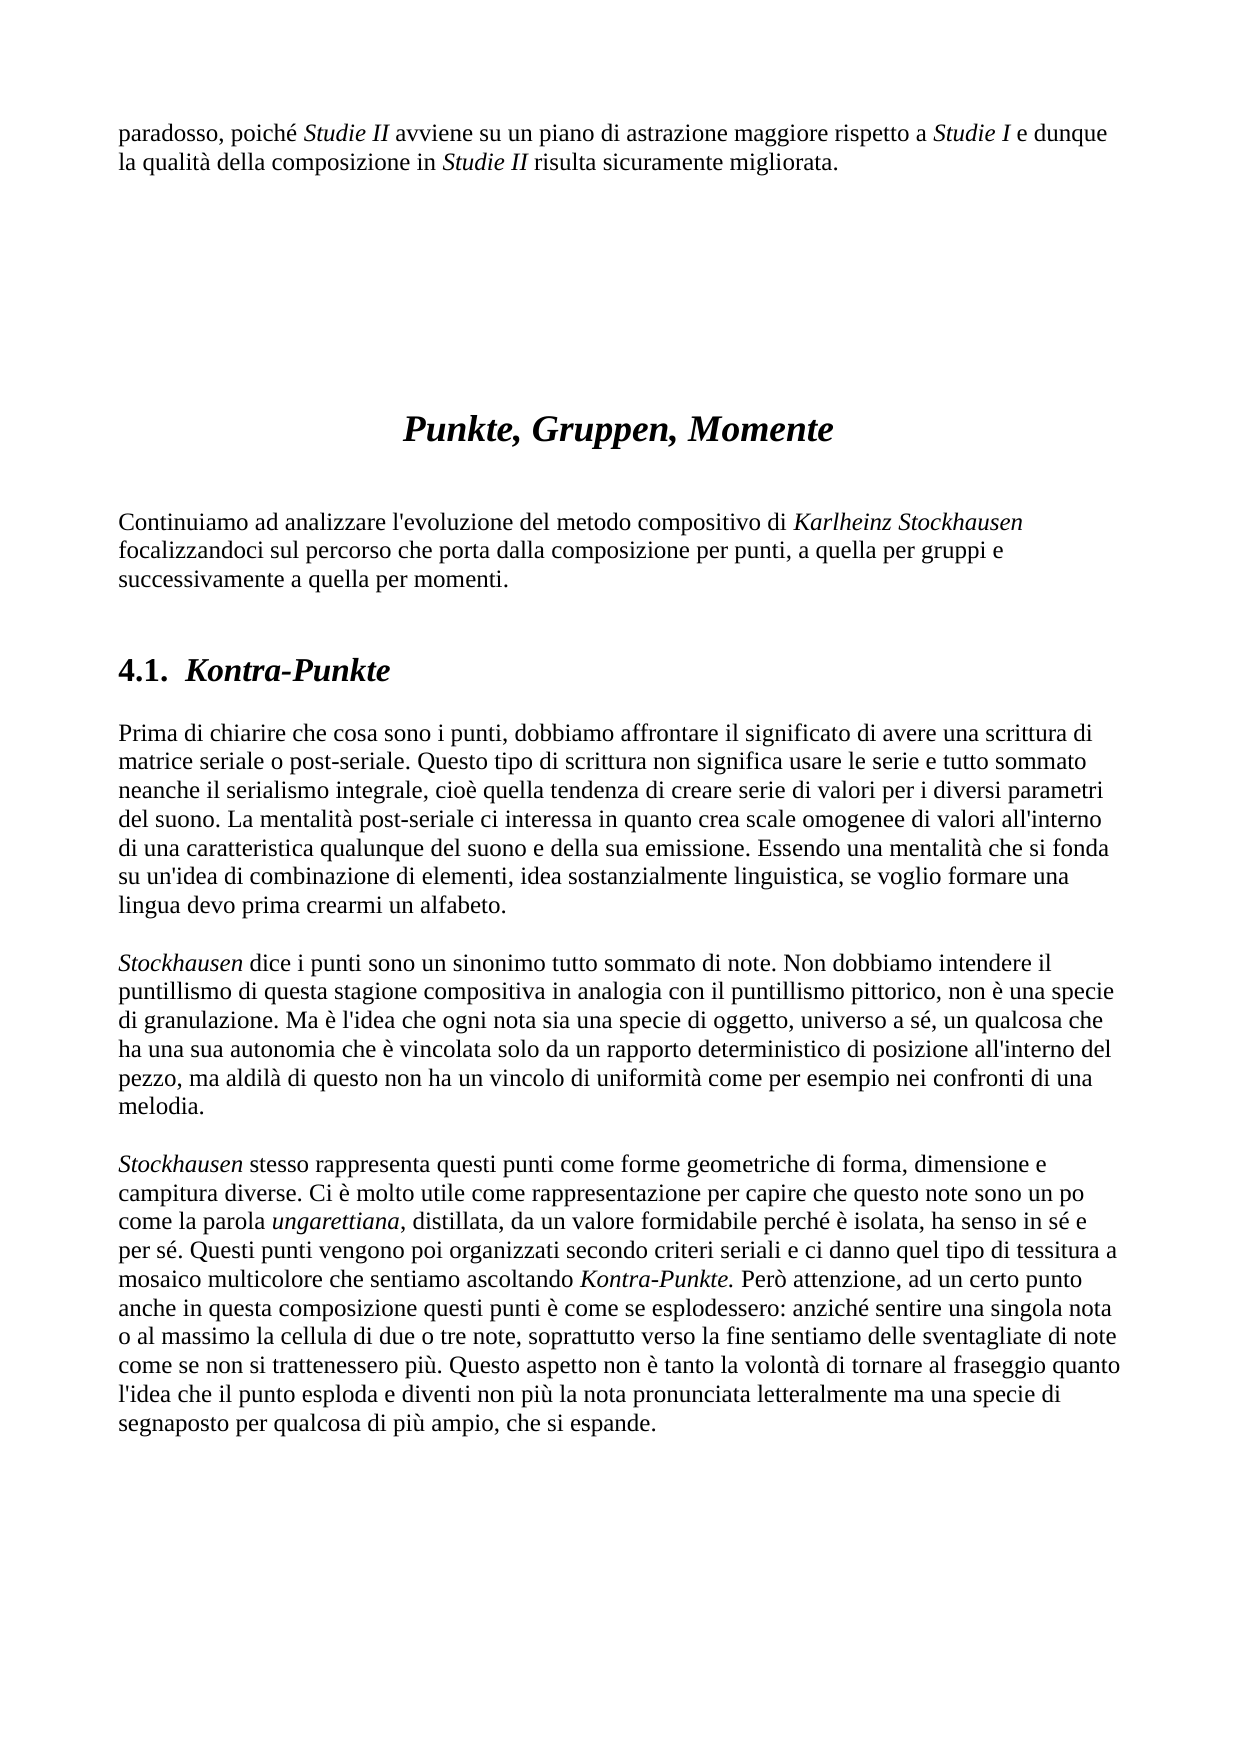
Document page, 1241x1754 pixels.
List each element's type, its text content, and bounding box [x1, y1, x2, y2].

text Continuiamo ad analizzare l'evoluzione del metodo compositivo di Karlheinz Stockhausen focalizzandoci sul percorso che porta dalla composizione per punti, a quella per gruppi e successivamente a quella per momenti. [118, 507, 1122, 593]
text Punkte, Gruppen, Momente [118, 406, 1122, 449]
text paradosso, poiché Studie II avviene su un piano di astrazione maggiore rispetto a Studie I e dunque la qualità della composizione in Studie II risulta sicuramente migliorata. [118, 118, 1122, 176]
text 4.1. Kontra-Punkte Prima di chiarire che cosa sono i punti, dobbiamo affrontare il significato di avere una scrittura di matrice seriale o post-seriale. Questo tipo di scrittura non significa usare le serie e tutto sommato neanche il serialismo integrale, cioè quella tendenza di creare serie di valori per i diversi parametri del suono. La mentalità post-seriale ci interessa in quanto crea scale omogenee di valori all'interno di una caratteristica qualunque del suono e della sua emissione. Essendo una mentalità che si fonda su un'idea di combinazione di elementi, idea sostanzialmente linguistica, se voglio formare una lingua devo prima crearmi un alfabeto. Stockhausen dice i punti sono un sinonimo tutto sommato di note. Non dobbiamo intendere il puntillismo di questa stagione compositiva in analogia con il puntillismo pittorico, non è una specie di granulazione. Ma è l'idea che ogni nota sia una specie di oggetto, universo a sé, un qualcosa che ha una sua autonomia che è vincolata solo da un rapporto deterministico di posizione all'interno del pezzo, ma aldilà di questo non ha un vincolo di uniformità come per esempio nei confronti di una melodia. Stockhausen stesso rappresenta questi punti come forme geometriche di forma, dimensione e campitura diverse. Ci è molto utile come rappresentazione per capire che questo note sono un po come la parola ungarettiana, distillata, da un valore formidabile perché è isolata, ha senso in sé e per sé. Questi punti vengono poi organizzati secondo criteri seriali e ci danno quel tipo di tessitura a mosaico multicolore che sentiamo ascoltando Kontra-Punkte. Però attenzione, ad un certo punto anche in questa composizione questi punti è come se esplodessero: anziché sentire una singola nota o al massimo la cellula di due o tre note, soprattutto verso la fine sentiamo delle sventagliate di note come se non si trattenessero più. Questo aspetto non è tanto la volontà di tornare al fraseggio quanto l'idea che il punto esploda e diventi non più la nota pronunciata letteralmente ma una specie di segnaposto per qualcosa di più ampio, che si espande. [118, 593, 1122, 1436]
